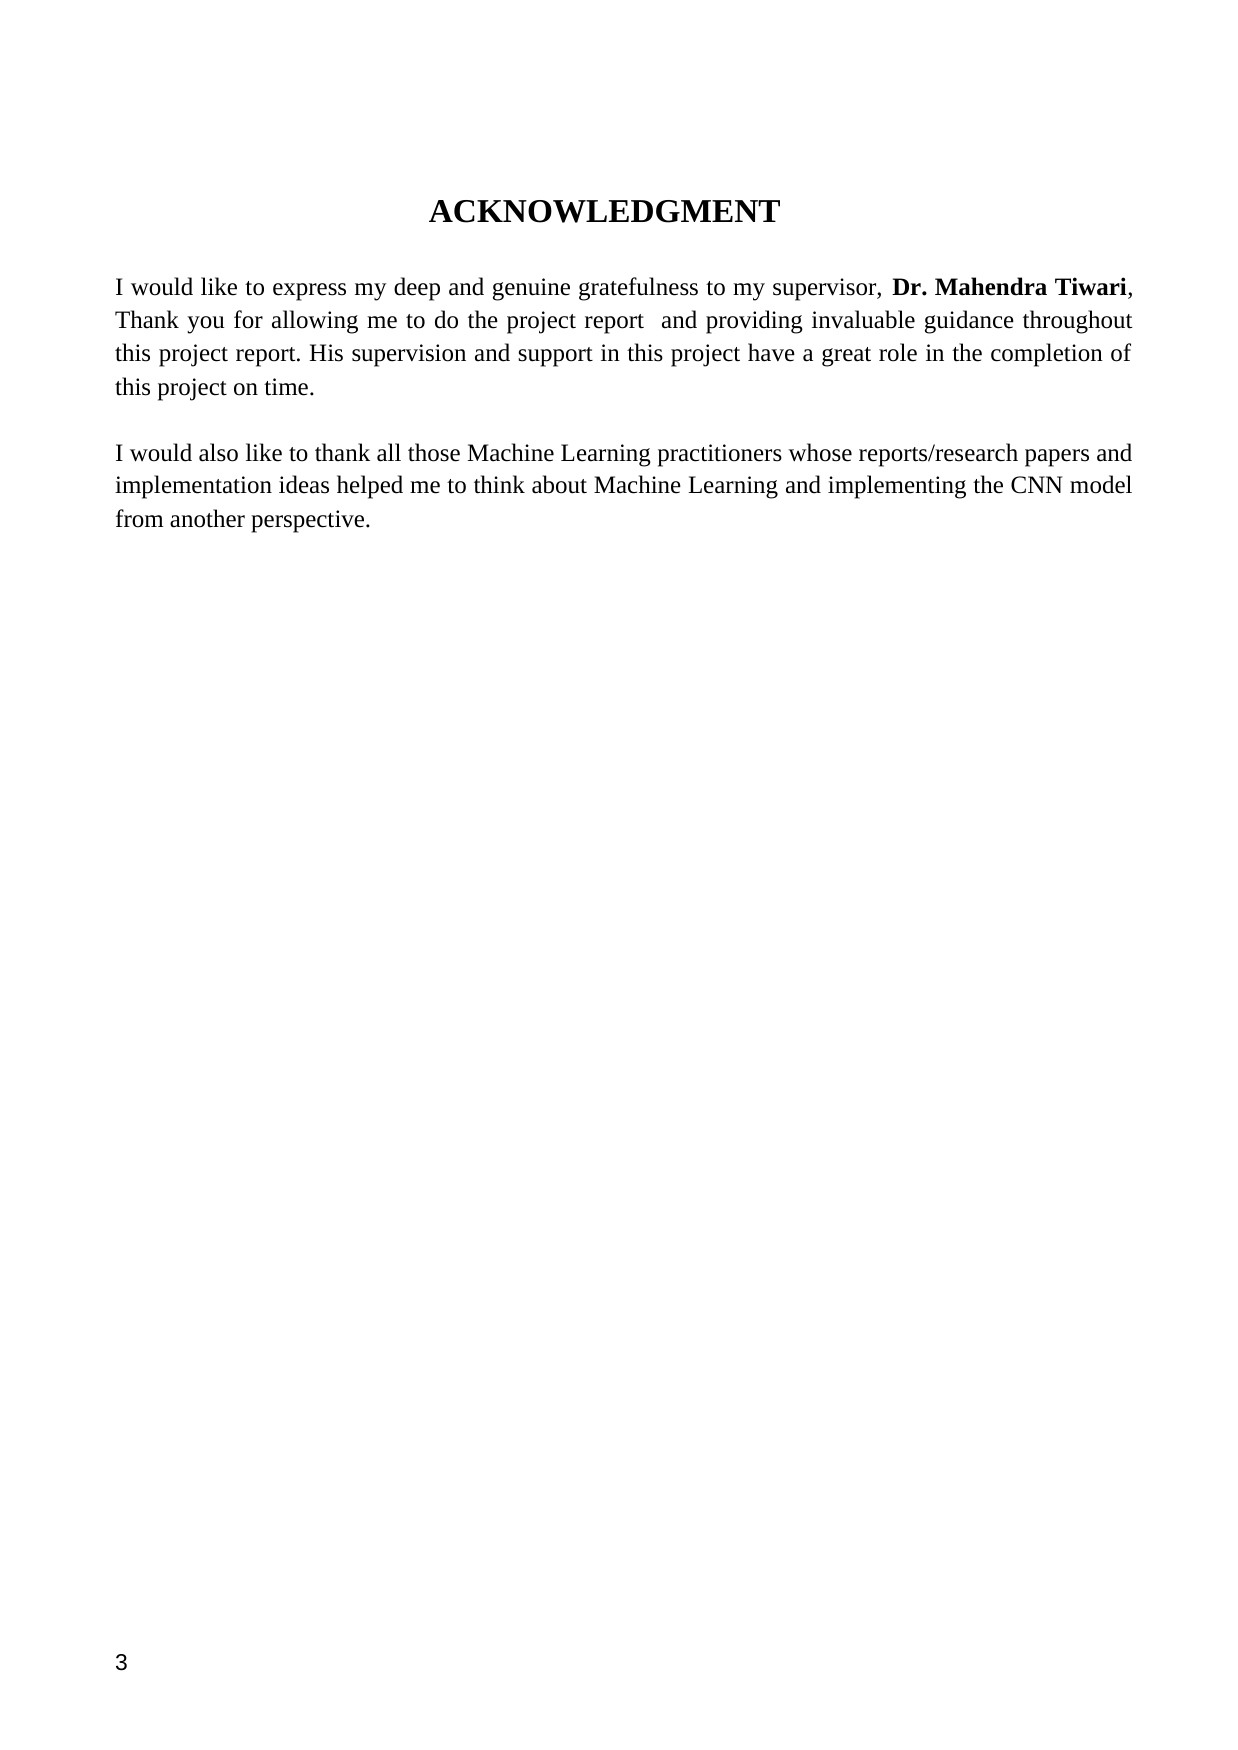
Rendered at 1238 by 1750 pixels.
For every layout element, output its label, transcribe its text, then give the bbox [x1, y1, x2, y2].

text I would also like to thank all those Machine Learning practitioners whose reports/research papers and implementation ideas helped me to think about Machine Learning and implementing the CNN model from another perspective. [115, 438, 1133, 532]
subtitle ACKNOWLEDGMENT [115, 191, 1094, 230]
text I would like to express my deep and genuine gratefulness to my supervisor, Dr. Mahendra Tiwari, Thank you for allowing me to do the project report and providing invaluable guidance throughout this project report. His supervision and support in this project have a great role in the completion of this project on time. [115, 272, 1133, 400]
